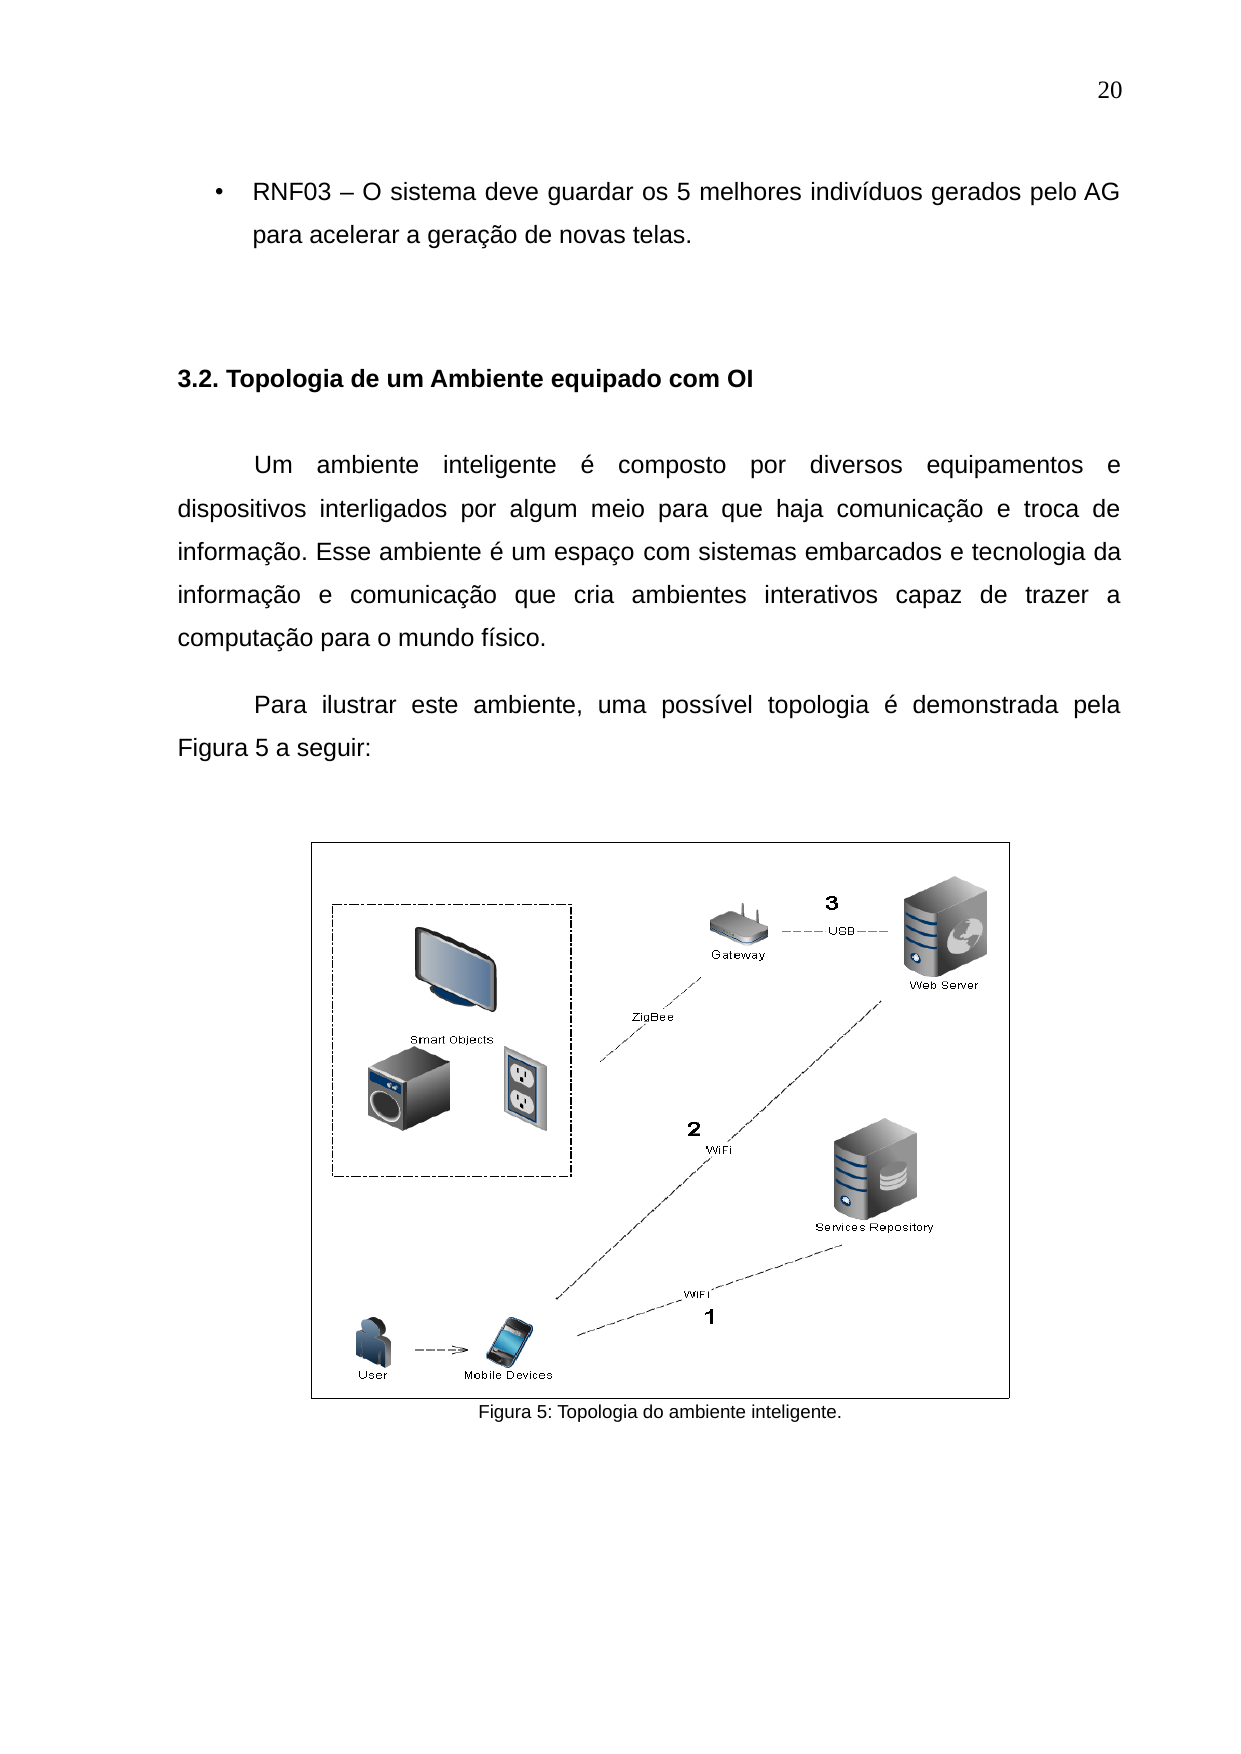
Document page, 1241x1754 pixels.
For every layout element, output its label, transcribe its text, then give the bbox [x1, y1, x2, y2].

text Um ambiente inteligente é composto por diversos equipamentos e dispositivos interligados por algum meio para que haja comunicação e troca de informação. Esse ambiente é um espaço com sistemas embarcados e tecnologia da informação e comunicação que cria ambientes interativos capaz de trazer a computação para o mundo físico. [177, 450, 1122, 652]
text Figura 5: Topologia do ambiente inteligente. [266, 1401, 1054, 1422]
picture [312, 843, 1009, 1398]
list Topologia de um Ambiente equipado com OI [177, 364, 1122, 393]
list RNF03 – O sistema deve guardar os 5 melhores indivíduos gerados pelo AG para acelerar a geração de novas telas. [215, 177, 1122, 249]
text Para ilustrar este ambiente, uma possível topologia é demonstrada pela Figura 5 a seguir: [177, 690, 1122, 762]
